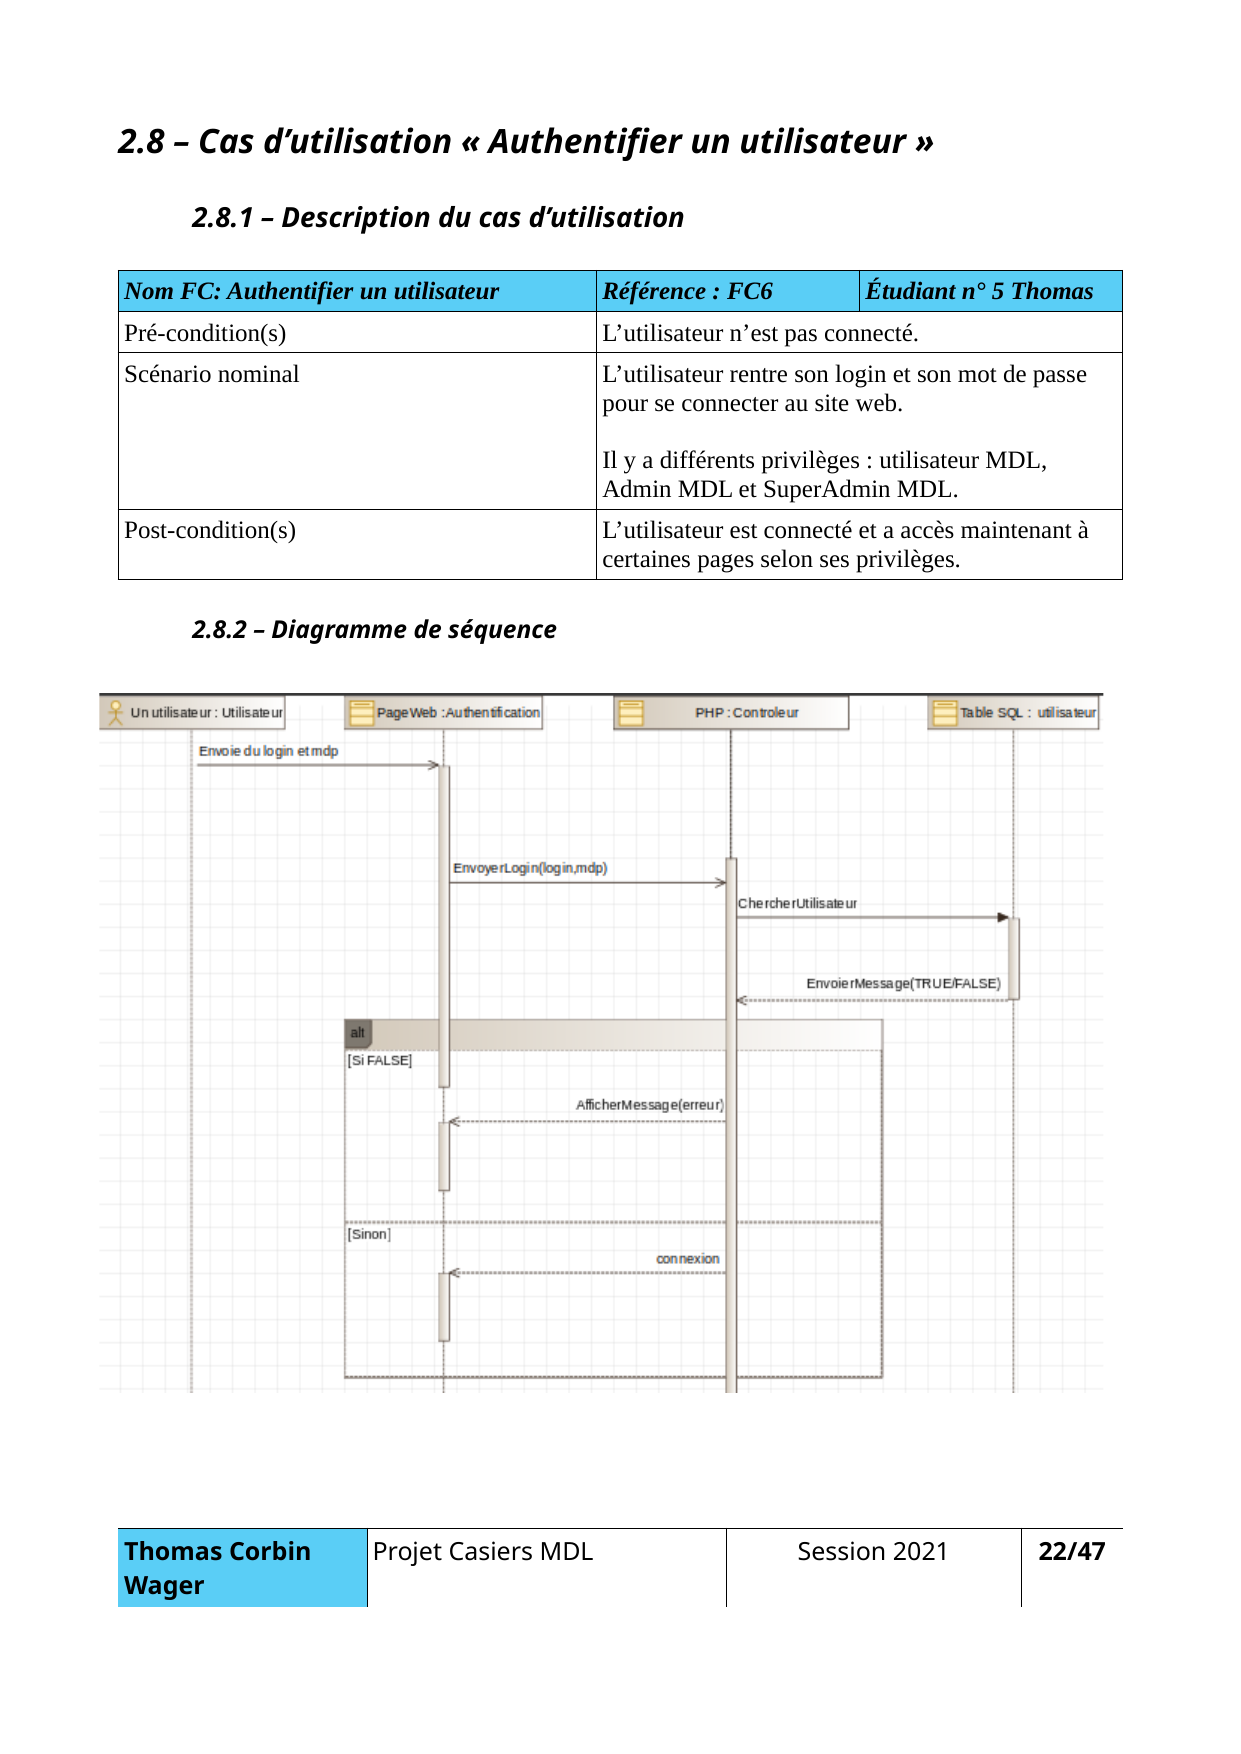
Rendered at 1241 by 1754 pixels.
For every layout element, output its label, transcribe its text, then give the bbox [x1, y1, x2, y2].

table_cell L’utilisateur n’est pas connecté. [597, 312, 1122, 352]
table_header Nom FC: Authentifier un utilisateur [119, 271, 596, 311]
table_header Étudiant n° 5 Thomas [860, 271, 1122, 311]
table_cell Scénario nominal [119, 353, 596, 508]
table_cell L’utilisateur est connecté et a accès maintenant à certaines pages selon ses privilèges. [597, 510, 1122, 578]
table_cell L’utilisateur rentre son login et son mot de passe pour se connecter au site web. Il y a différents privilèges : utilisateur MDL, Admin MDL et SuperAdmin MDL. [597, 353, 1122, 508]
subtitle 2.8.1 – Description du cas d’utilisation [118, 198, 1122, 236]
picture [99, 693, 1104, 1393]
subtitle 2.8 – Cas d’utilisation « Authentifier un utilisateur » [118, 118, 1122, 164]
subtitle 2.8.2 – Diagramme de séquence [118, 612, 1122, 646]
table_header Référence : FC6 [597, 271, 859, 311]
table_cell Post-condition(s) [119, 510, 596, 578]
table_cell Pré-condition(s) [119, 312, 596, 352]
